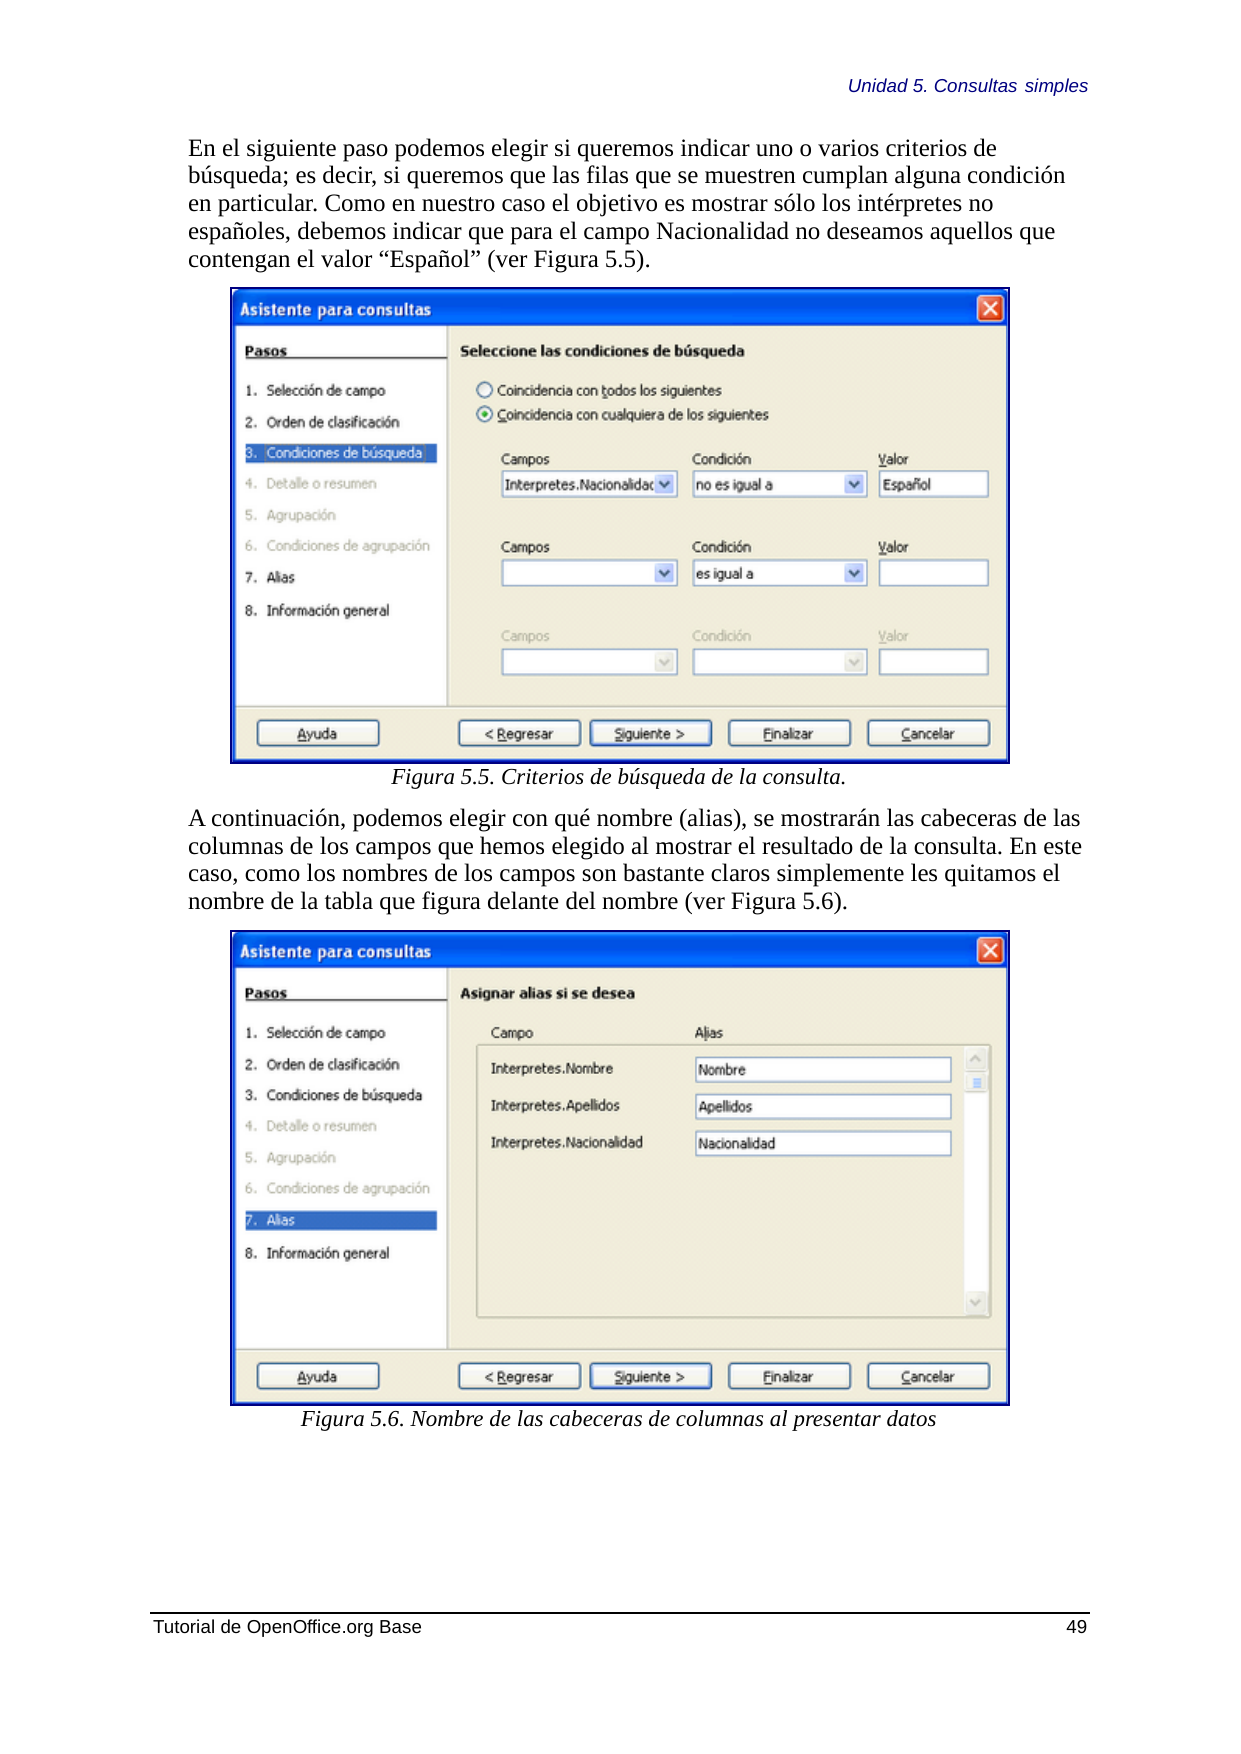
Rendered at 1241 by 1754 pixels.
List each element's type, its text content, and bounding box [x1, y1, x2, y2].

text En el siguiente paso podemos elegir si queremos indicar uno o varios criterios de búsqueda; es decir, si queremos que las filas que se muestren cumplan alguna condición en particular. Como en nuestro caso el objetivo es mostrar sólo los intérpretes no españoles, debemos indicar que para el campo Nacionalidad no deseamos aquellos que contengan el valor “Español” (ver Figura 5.5). [188, 134, 1090, 272]
picture [232, 932, 1008, 1404]
text A continuación, podemos elegir con qué nombre (alias), se mostrarán las cabeceras de las columnas de los campos que hemos elegido al mostrar el resultado de la consulta. En este caso, como los nombres de los campos son bastante claros simplemente les quitamos el nombre de la tabla que figura delante del nombre (ver Figura 5.6). [188, 804, 1090, 915]
text Figura 5.6. Nombre de las cabeceras de columnas al presentar datos [150, 930, 1090, 1432]
text Figura 5.5. Criterios de búsqueda de la consulta. [150, 287, 1090, 789]
picture [232, 289, 1008, 762]
